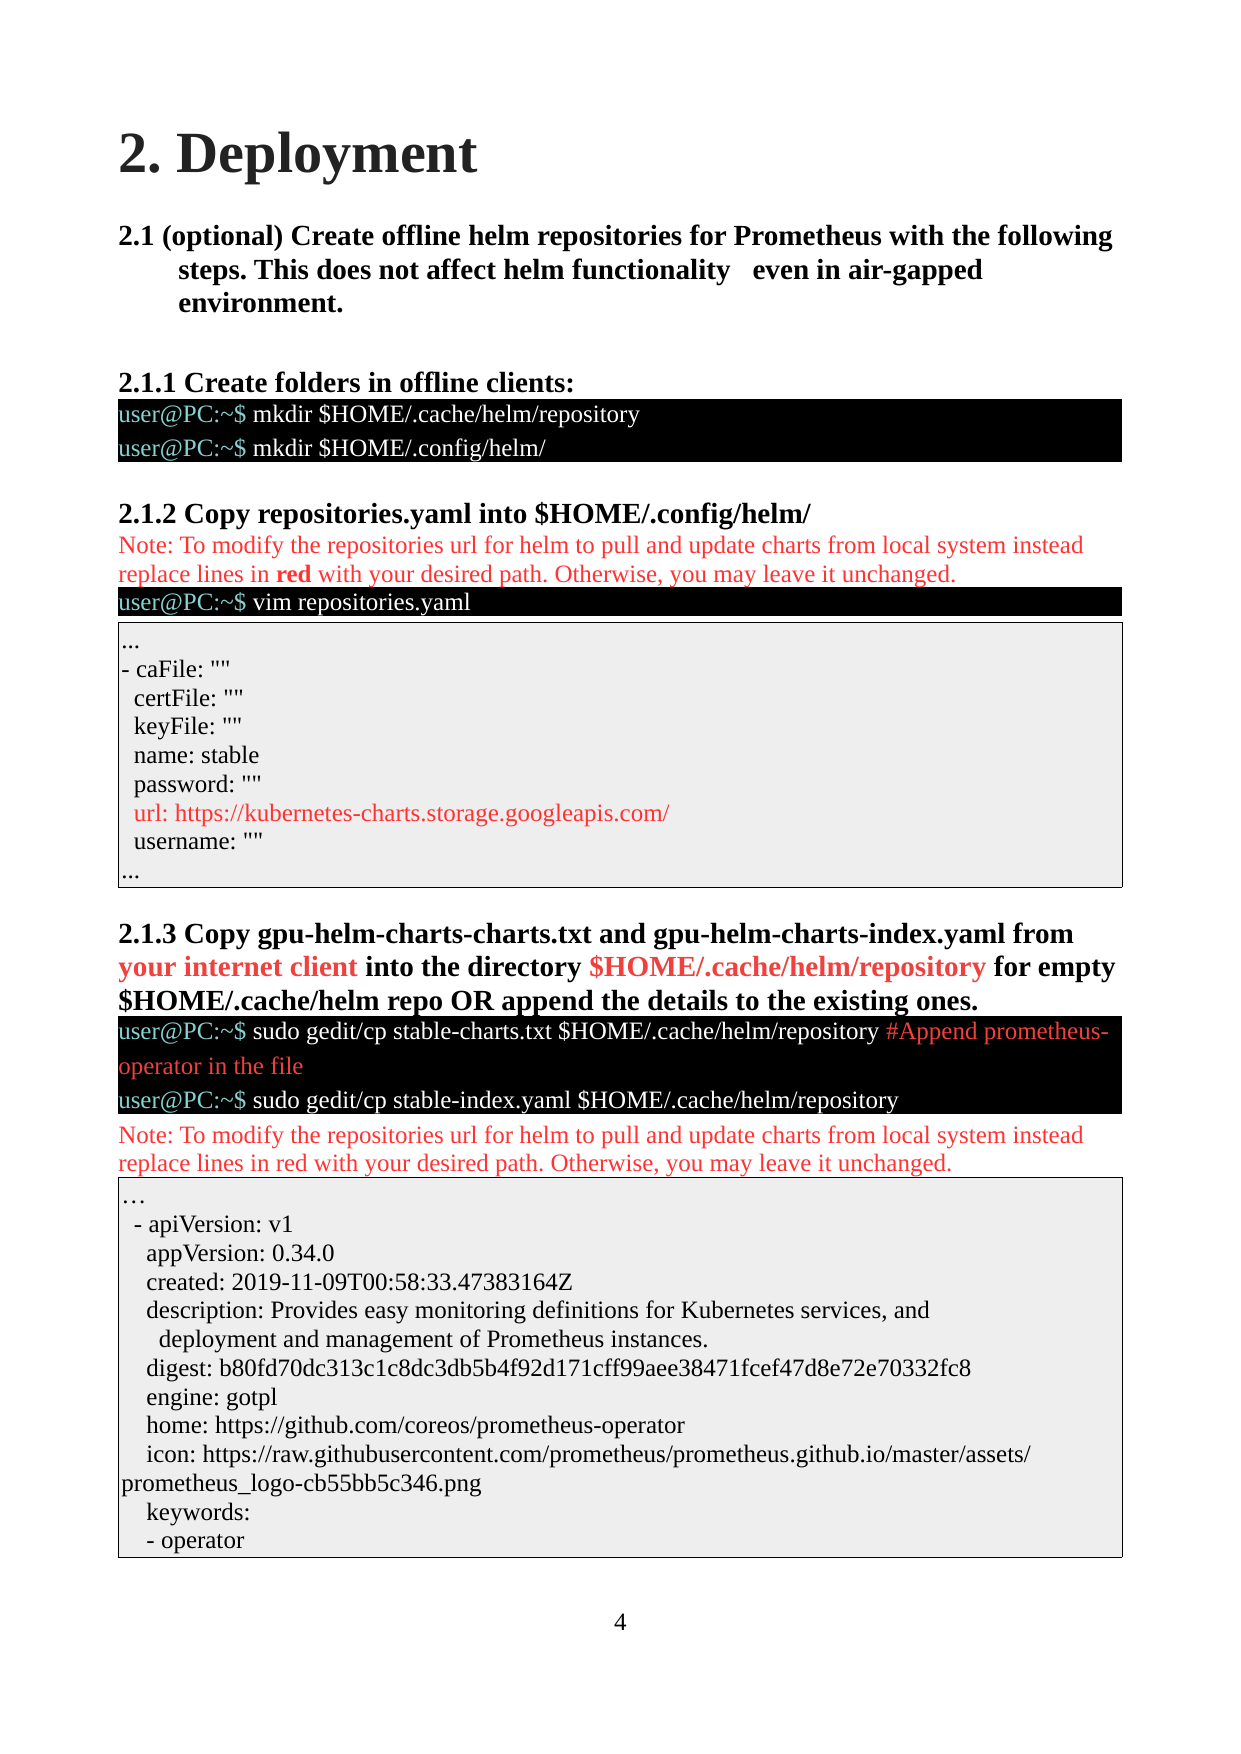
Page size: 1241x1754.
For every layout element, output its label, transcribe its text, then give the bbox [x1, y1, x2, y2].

text certFile: "" [119, 679, 1122, 708]
text deployment and management of Prometheus instances. [119, 1321, 1122, 1350]
text … [119, 1178, 1122, 1206]
text url: https://kubernetes-charts.storage.googleapis.com/ [119, 794, 1122, 823]
text Note: To modify the repositories url for helm to pull and update charts from local system instead replace lines in red with your desired path. Otherwise, you may leave it unchanged. [118, 530, 1122, 587]
text created: 2019-11-09T00:58:33.47383164Z [119, 1263, 1122, 1292]
text description: Provides easy monitoring definitions for Kubernetes services, and [119, 1292, 1122, 1321]
text appVersion: 0.34.0 [119, 1235, 1122, 1263]
text - caFile: "" [119, 651, 1122, 679]
text ... [119, 852, 1122, 887]
text user@PC:~$ sudo gedit/cp stable-charts.txt $HOME/.cache/helm/repository #Append prometheus-operator in the file [118, 1016, 1122, 1079]
subtitle 2.1 (optional) Create offline helm repositories for Prometheus with the following steps. This does not affect helm functionality even in air-gapped environment. [118, 218, 1122, 319]
text 2.1.3 Copy gpu-helm-charts-charts.txt and gpu-helm-charts-index.yaml from your internet client into the directory $HOME/.cache/helm/repository for empty $HOME/.cache/helm repo OR append the details to the existing ones. [118, 916, 1122, 1016]
text user@PC:~$ sudo gedit/cp stable-index.yaml $HOME/.cache/helm/repository [118, 1085, 1122, 1114]
text username: "" [119, 823, 1122, 852]
text home: https://github.com/coreos/prometheus-operator [119, 1407, 1122, 1436]
text name: stable [119, 737, 1122, 766]
text 2.1.2 Copy repositories.yaml into $HOME/.config/helm/ [118, 496, 1122, 530]
text user@PC:~$ mkdir $HOME/.config/helm/ [118, 433, 1122, 462]
text password: "" [119, 766, 1122, 794]
text user@PC:~$ vim repositories.yaml [118, 587, 1122, 616]
text digest: b80fd70dc313c1c8dc3db5b4f92d171cff99aee38471fcef47d8e72e70332fc8 [119, 1350, 1122, 1378]
text user@PC:~$ mkdir $HOME/.cache/helm/repository [118, 399, 1122, 427]
text Note: To modify the repositories url for helm to pull and update charts from local system instead replace lines in red with your desired path. Otherwise, you may leave it unchanged. [118, 1120, 1122, 1177]
text - apiVersion: v1 [119, 1206, 1122, 1235]
text engine: gotpl [119, 1378, 1122, 1407]
text - operator [119, 1522, 1122, 1557]
text keywords: [119, 1493, 1122, 1522]
text icon: https://raw.githubusercontent.com/prometheus/prometheus.github.io/master/assets/prometheus_logo-cb55bb5c346.png [119, 1436, 1122, 1493]
text ... [119, 623, 1122, 651]
text 2.1.1 Create folders in offline clients: [118, 365, 1122, 399]
text keyFile: "" [119, 708, 1122, 737]
subtitle 2. Deployment [118, 118, 1122, 185]
